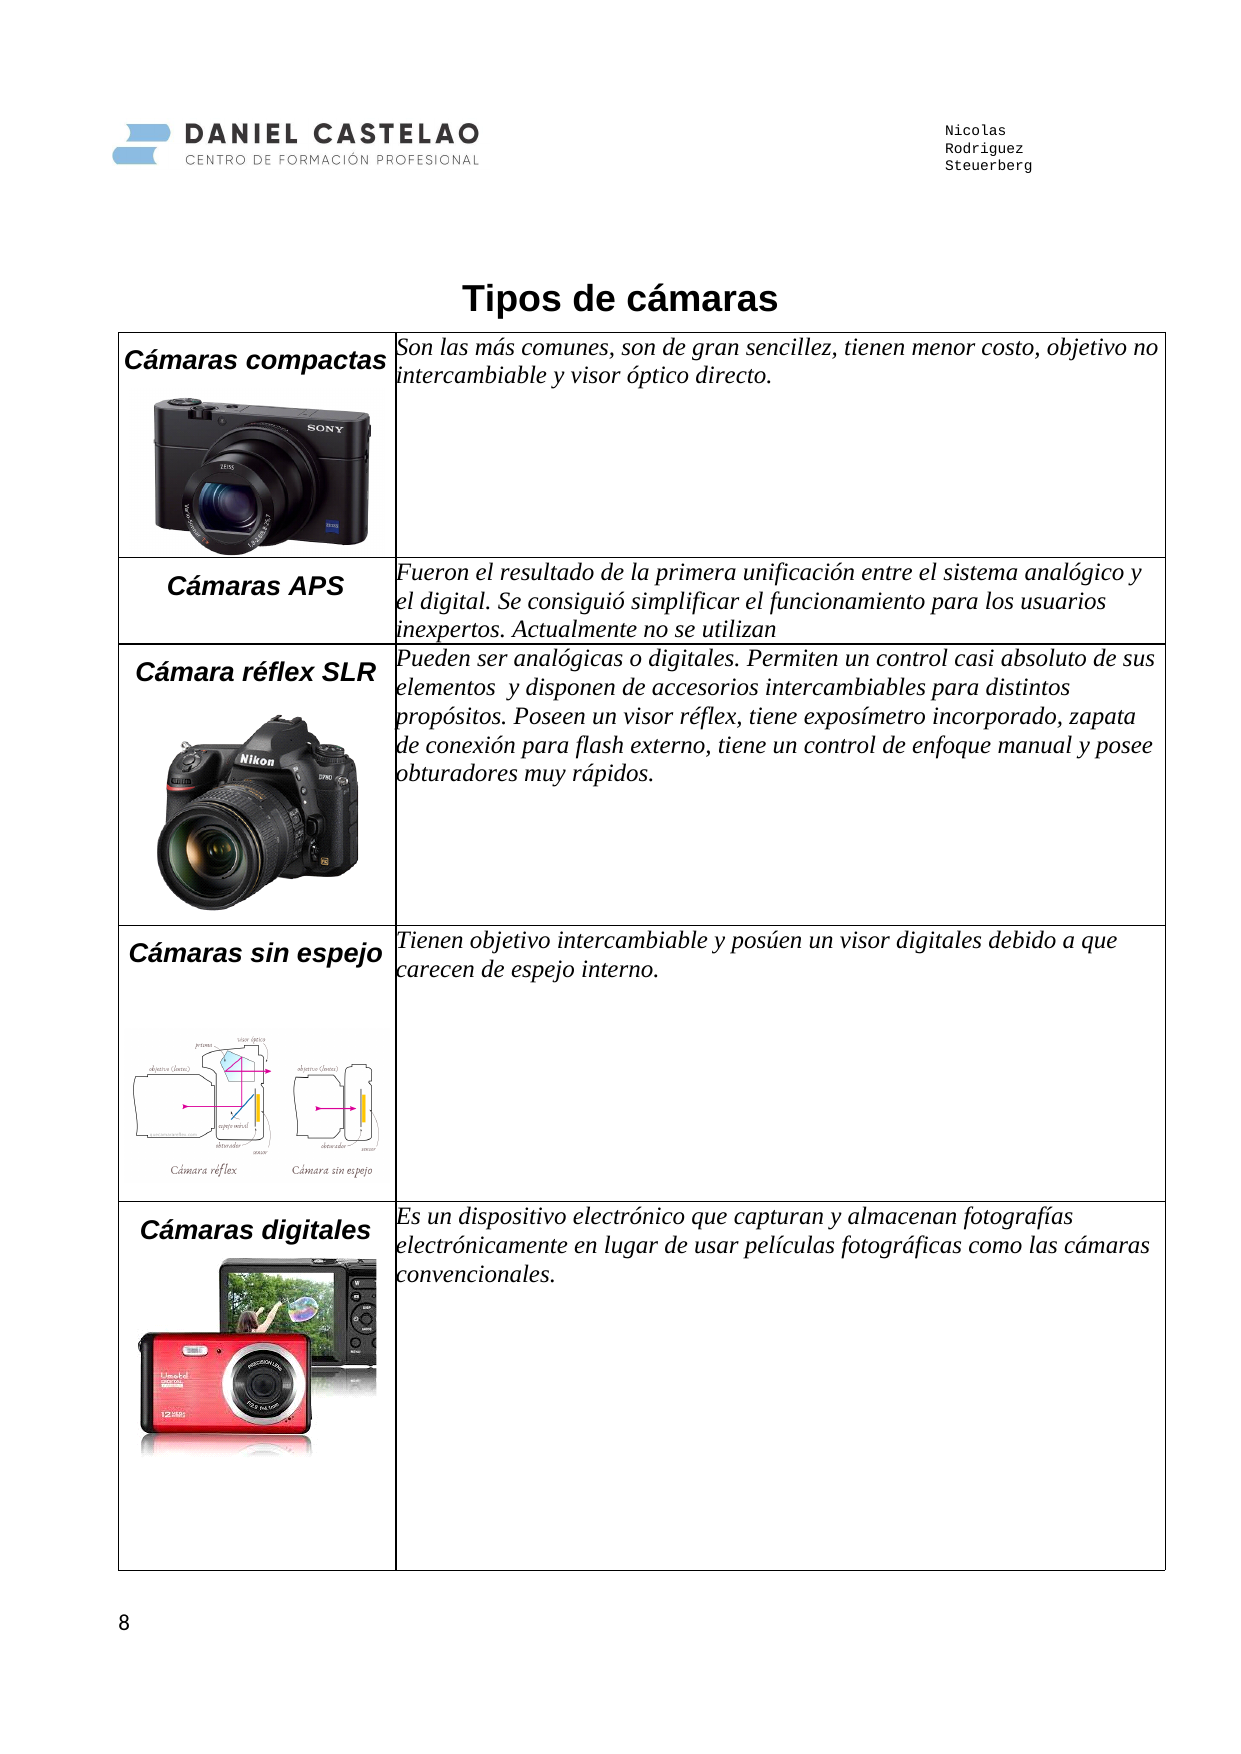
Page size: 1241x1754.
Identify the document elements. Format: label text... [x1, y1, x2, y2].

table_cell Fueron el resultado de la primera unificación entre el sistema analógico y el digital. Se consiguió simplificar el funcionamiento para los usuarios inexpertos. Actualmente no se utilizan [397, 558, 1165, 643]
table_cell Tienen objetivo intercambiable y posúen un visor digitales debido a que carecen de espejo interno. [397, 926, 1165, 1201]
table_cell Pueden ser analógicas o digitales. Permiten un control casi absoluto de sus elementos y disponen de accesorios intercambiables para distintos propósitos. Poseen un visor réflex, tiene exposímetro incorporado, zapata de conexión para flash externo, tiene un control de enfoque manual y posee obturadores muy rápidos. [397, 645, 1165, 925]
subtitle Tipos de cámaras [118, 276, 1122, 319]
table_cell Cámaras sin espejo [119, 926, 395, 1201]
picture [112, 118, 491, 170]
table_cell Cámaras APS [119, 558, 395, 643]
table_header Cámaras compactas [119, 333, 395, 557]
table_cell Es un dispositivo electrónico que capturan y almacenan fotografías electrónicamente en lugar de usar películas fotográficas como las cámaras convencionales. [397, 1202, 1165, 1570]
table_header Son las más comunes, son de gran sencillez, tienen menor costo, objetivo no intercambiable y visor óptico directo. [397, 333, 1165, 557]
table_cell Cámaras digitales [119, 1202, 395, 1570]
table_cell Cámara réflex SLR [119, 645, 395, 925]
